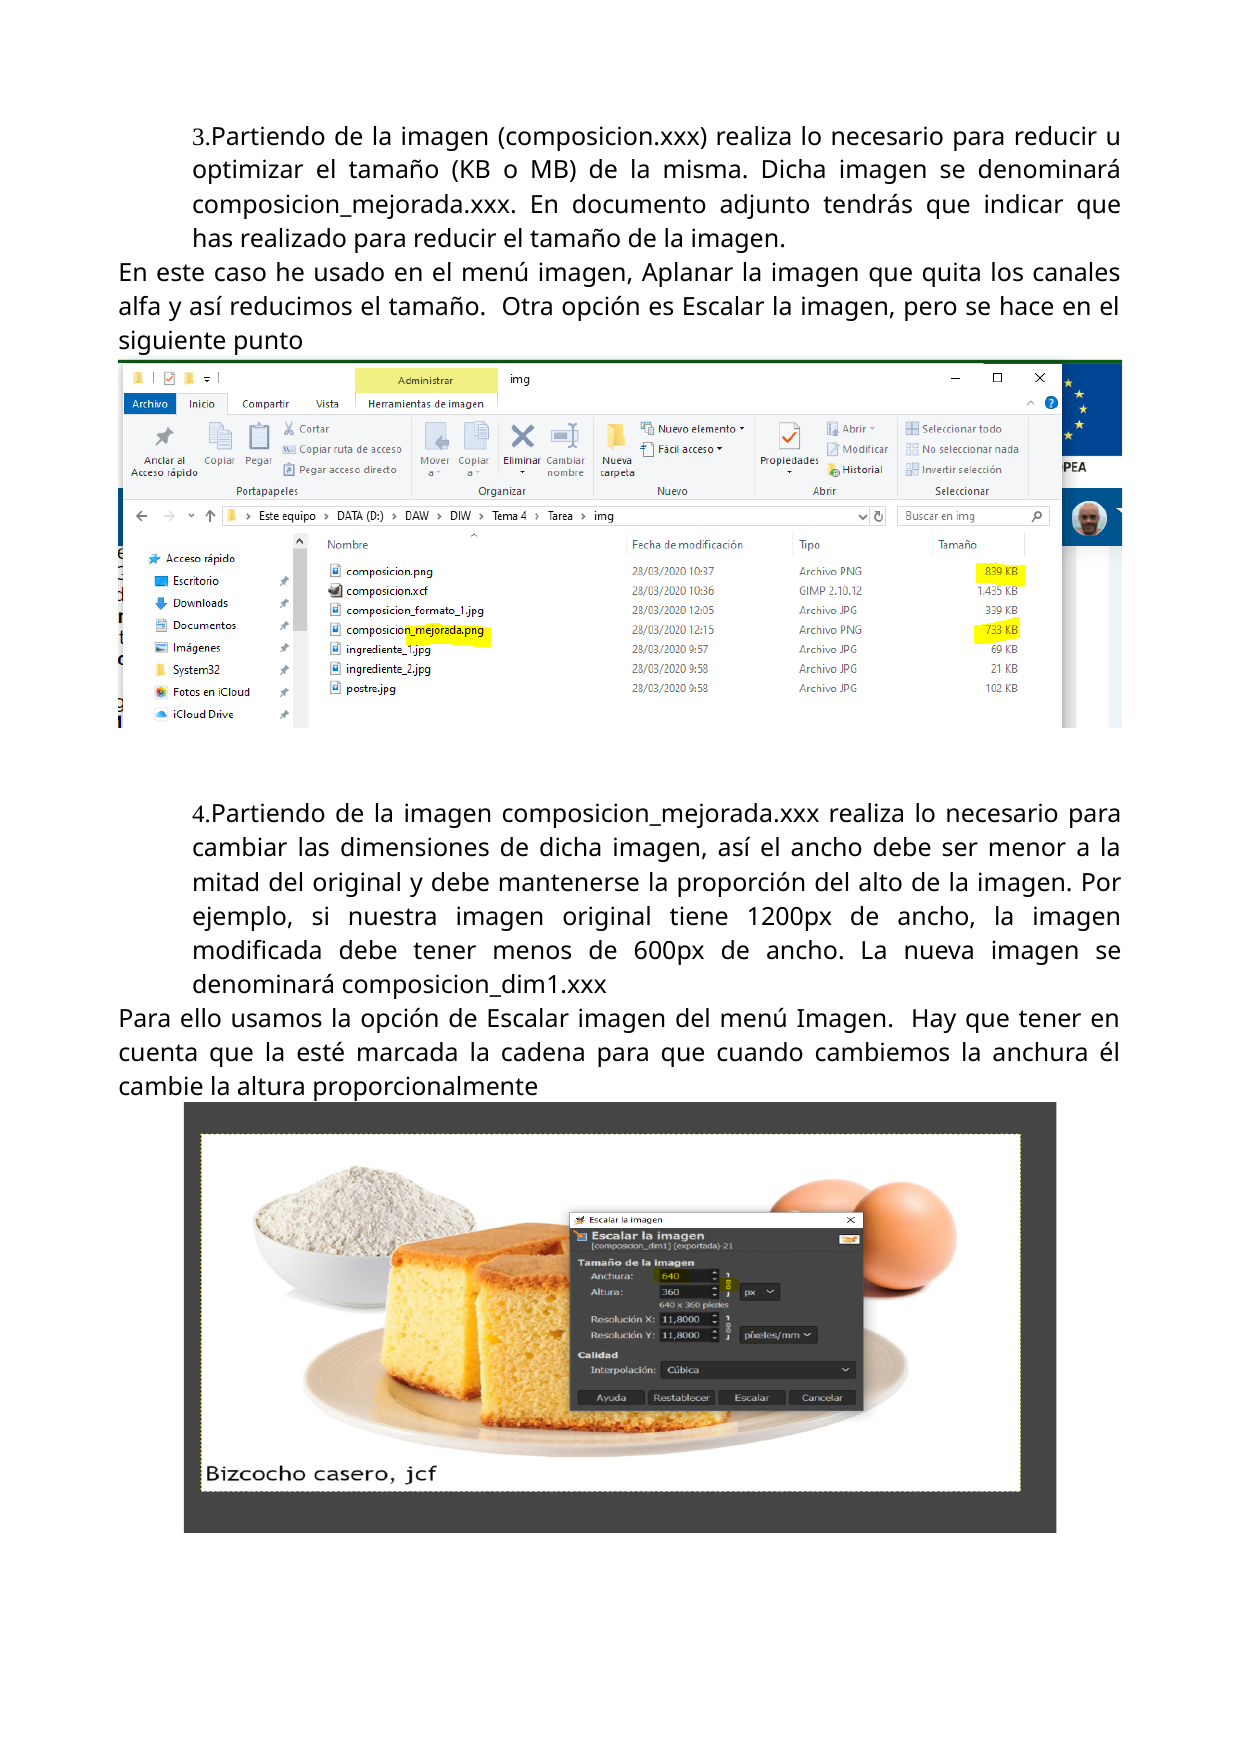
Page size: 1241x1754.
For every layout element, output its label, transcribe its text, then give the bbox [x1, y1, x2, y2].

picture [118, 356, 1123, 728]
list Partiendo de la imagen (composicion.xxx) realiza lo necesario para reducir u optimizar el tamaño (KB o MB) de la misma. Dicha imagen se denominará composicion_mejorada.xxx. En documento adjunto tendrás que indicar que has realizado para reducir el tamaño de la imagen. [118, 118, 1122, 254]
picture [183, 1102, 1057, 1533]
text En este caso he usado en el menú imagen, Aplanar la imagen que quita los canales alfa y así reducimos el tamaño. Otra opción es Escalar la imagen, pero se hace en el siguiente punto [118, 254, 1122, 356]
list Partiendo de la imagen composicion_mejorada.xxx realiza lo necesario para cambiar las dimensiones de dicha imagen, así el ancho debe ser menor a la mitad del original y debe mantenerse la proporción del alto de la imagen. Por ejemplo, si nuestra imagen original tiene 1200px de ancho, la imagen modificada debe tener menos de 600px de ancho. La nueva imagen se denominará composicion_dim1.xxx [118, 796, 1122, 1000]
text Para ello usamos la opción de Escalar imagen del menú Imagen. Hay que tener en cuenta que la esté marcada la cadena para que cuando cambiemos la anchura él cambie la altura proporcionalmente [118, 1000, 1122, 1103]
